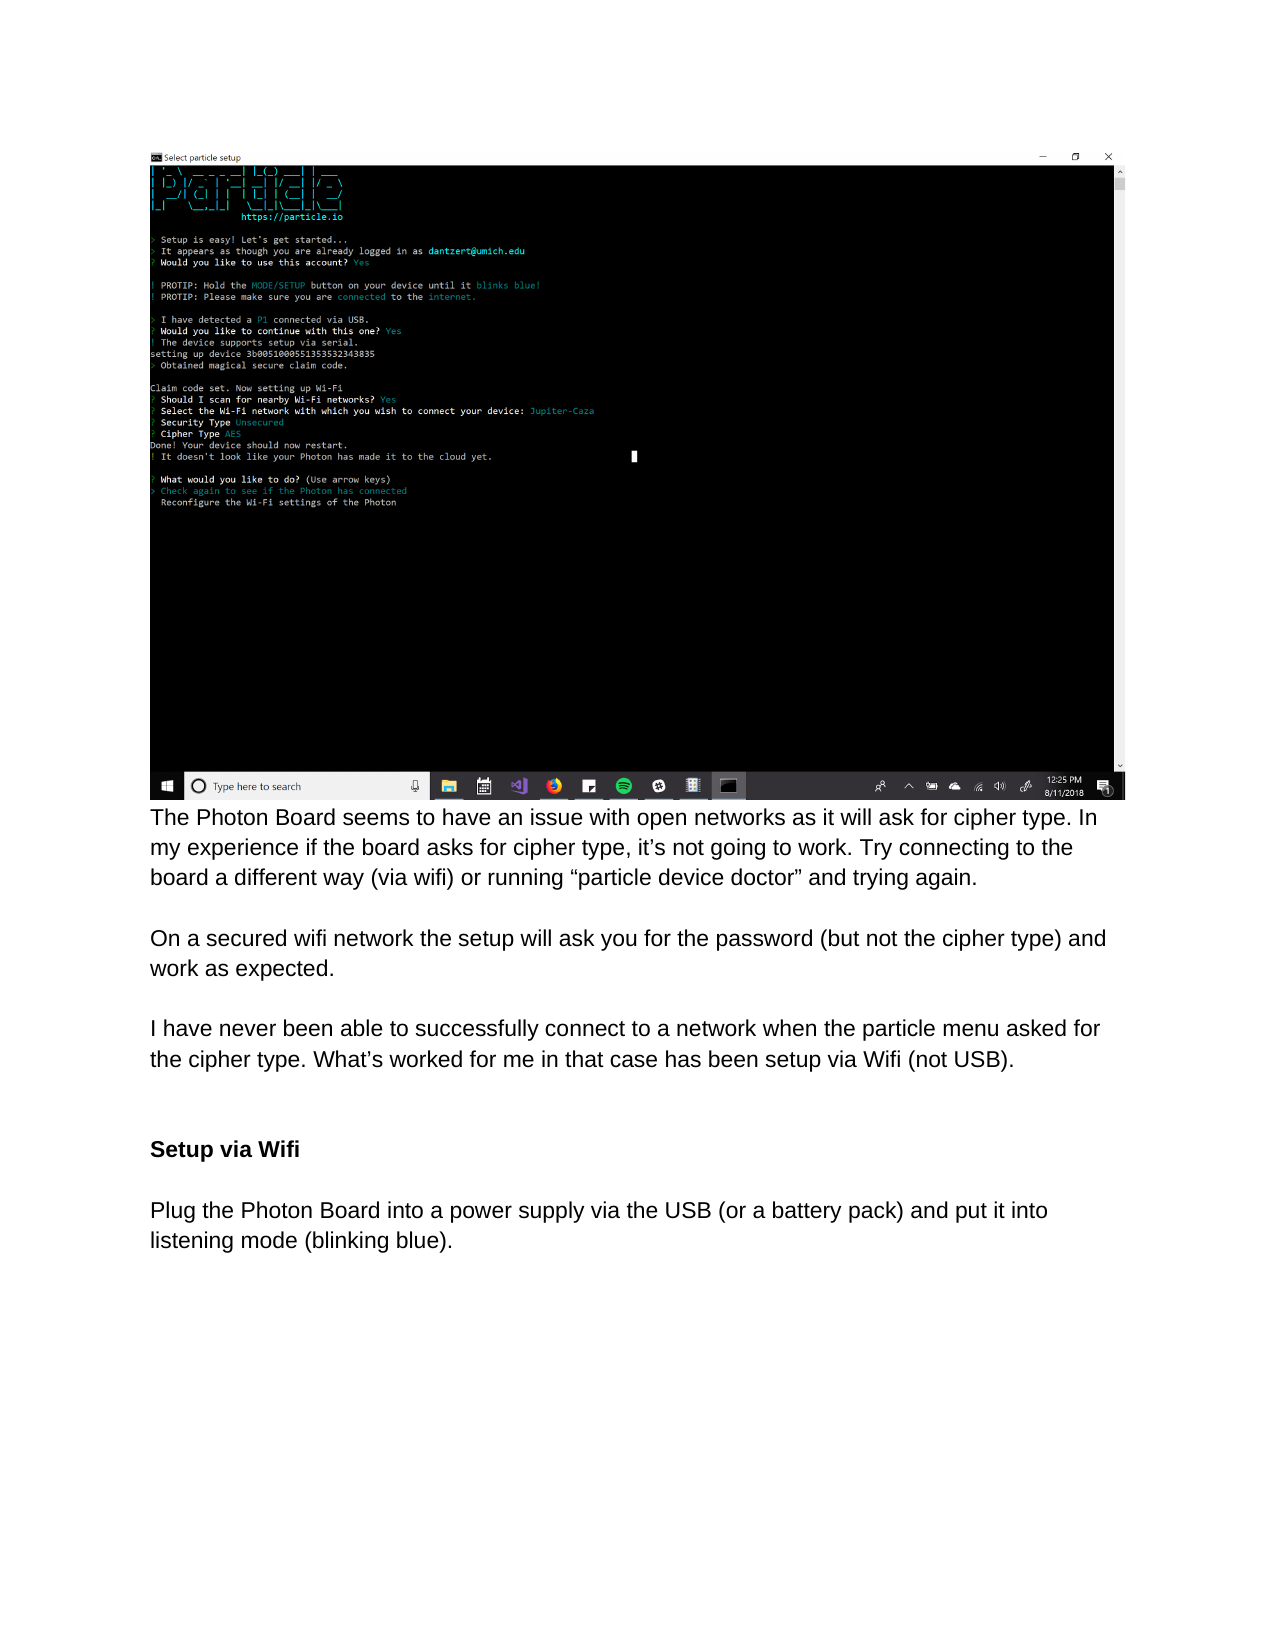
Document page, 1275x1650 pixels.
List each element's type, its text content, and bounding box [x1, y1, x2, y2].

text On a secured wifi network the setup will ask you for the password (but not the cipher type) and work as expected. [150, 925, 1125, 981]
text Plug the Photon Board into a power supply via the USB (or a battery pack) and put it into listening mode (blinking blue). [150, 1197, 1125, 1253]
picture [150, 150, 1125, 800]
text Setup via Wifi [150, 1136, 1125, 1162]
text The Photon Board seems to have an issue with open networks as it will ask for cipher type. In my experience if the board asks for cipher type, it’s not going to work. Try connecting to the board a different way (via wifi) or running “particle device doctor” and trying again. [150, 804, 1125, 891]
text I have never been able to successfully connect to a network when the particle menu asked for the cipher type. What’s worked for me in that case has been setup via Wifi (not USB). [150, 1015, 1125, 1072]
